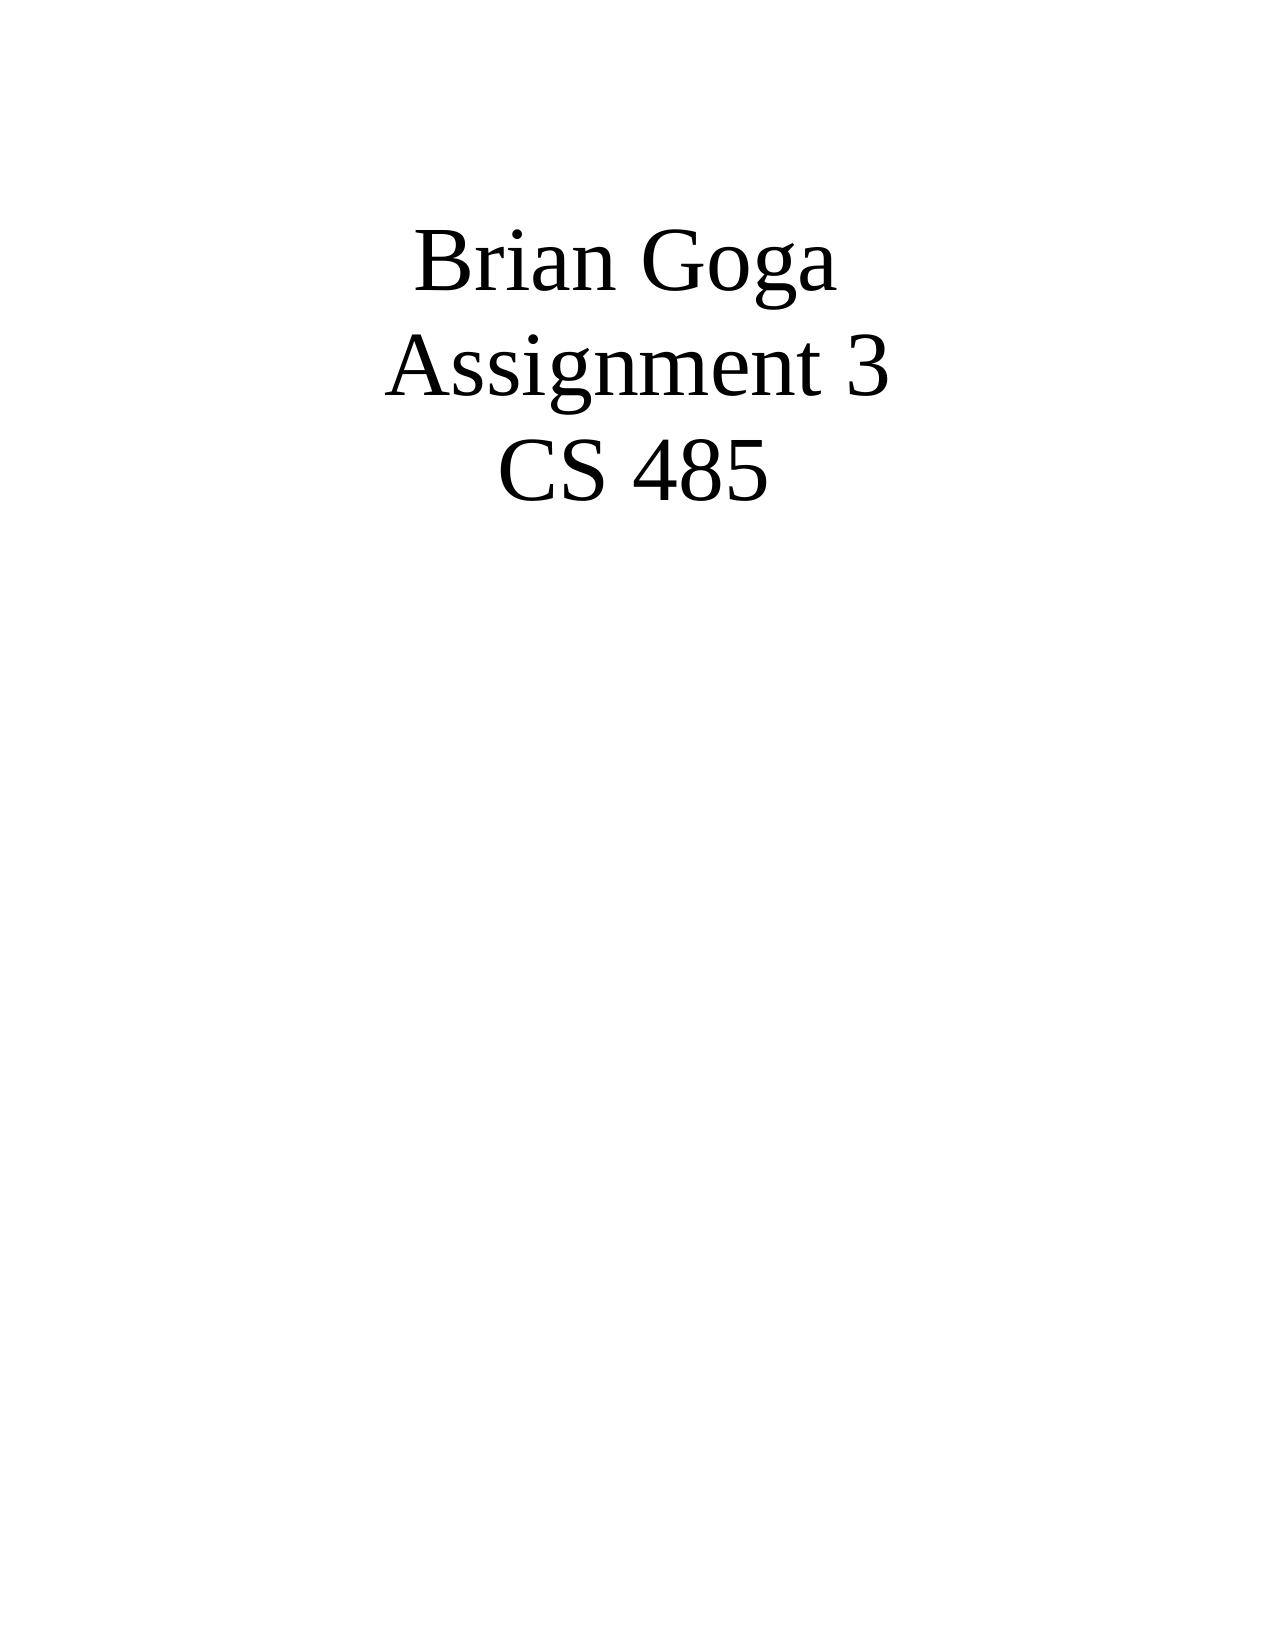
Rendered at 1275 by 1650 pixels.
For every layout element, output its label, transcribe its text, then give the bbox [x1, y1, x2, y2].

text Brian Goga [118, 204, 1157, 310]
text Assignment 3 [118, 310, 1157, 415]
text CS 485 [118, 415, 1157, 521]
